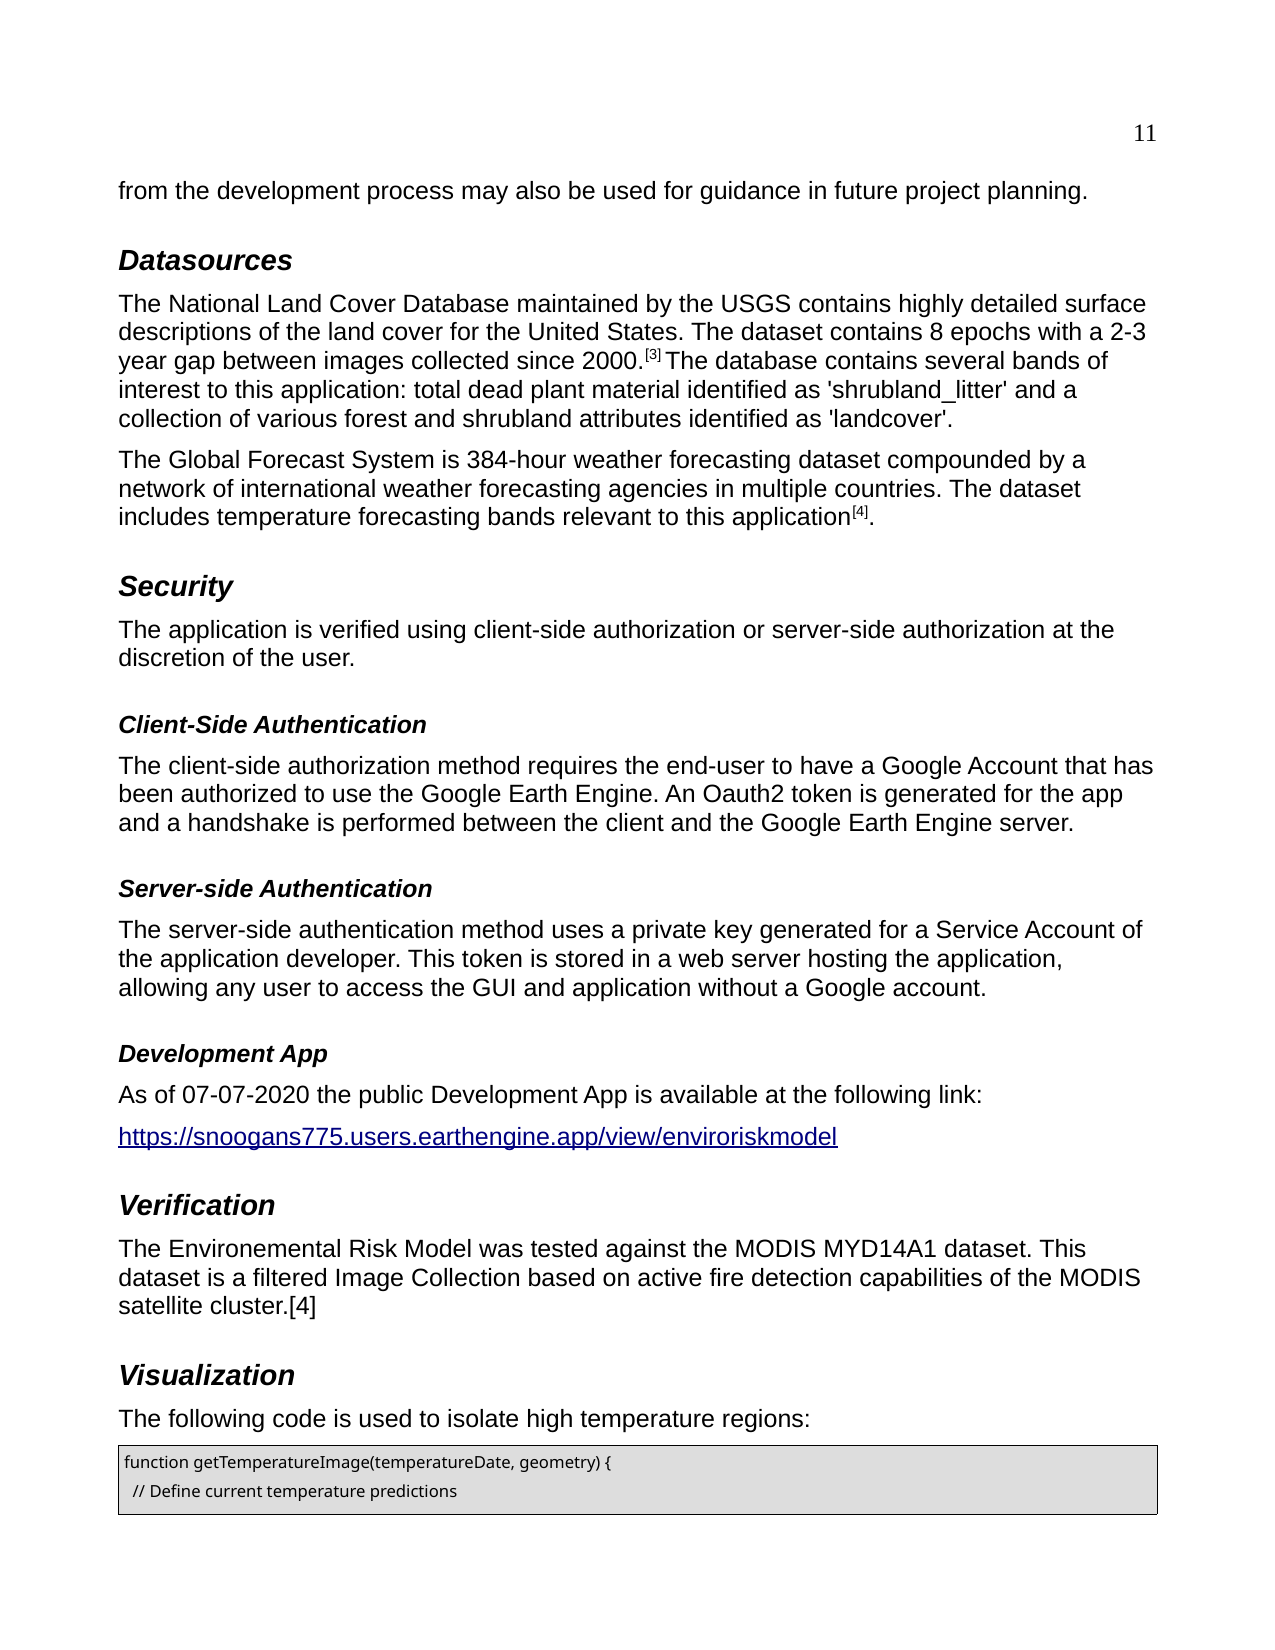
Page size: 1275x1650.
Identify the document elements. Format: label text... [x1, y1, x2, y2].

text from the development process may also be used for guidance in future project planning. [118, 176, 1157, 205]
text As of 07-07-2020 the public Development App is available at the following link: [118, 1080, 1157, 1109]
subtitle Visualization [118, 1358, 1157, 1391]
subtitle Client-Side Authentication [118, 710, 1157, 738]
text https://snoogans775.users.earthengine.app/view/enviroriskmodel [118, 1122, 1157, 1150]
text The National Land Cover Database maintained by the USGS contains highly detailed surface descriptions of the land cover for the United States. The dataset contains 8 epochs with a 2-3 year gap between images collected since 2000.[3] The database contains several bands of interest to this application: total dead plant material identified as 'shrubland_litter' and a collection of various forest and shrubland attributes identified as 'landcover'. [118, 289, 1157, 432]
text The client-side authorization method requires the end-user to have a Google Account that has been authorized to use the Google Earth Engine. An Oauth2 token is generated for the app and a handshake is performed between the client and the Google Earth Engine server. [118, 751, 1157, 837]
text The following code is used to isolate high temperature regions: [118, 1404, 1157, 1432]
subtitle Verification [118, 1188, 1157, 1221]
subtitle Datasources [118, 243, 1157, 276]
subtitle Development App [118, 1039, 1157, 1068]
text The application is verified using client-side authorization or server-side authorization at the discretion of the user. [118, 615, 1157, 672]
text The Environemental Risk Model was tested against the MODIS MYD14A1 dataset. This dataset is a filtered Image Collection based on active fire detection capabilities of the MODIS satellite cluster.[4] [118, 1234, 1157, 1320]
text The server-side authentication method uses a private key generated for a Service Account of the application developer. This token is stored in a web server hosting the application, allowing any user to access the GUI and application without a Google account. [118, 916, 1157, 1002]
table_header function getTemperatureImage(temperatureDate, geometry) { // Define current temperature predictions [119, 1446, 1157, 1514]
subtitle Server-side Authentication [118, 874, 1157, 903]
subtitle Security [118, 569, 1157, 602]
text The Global Forecast System is 384-hour weather forecasting dataset compounded by a network of international weather forecasting agencies in multiple countries. The dataset includes temperature forecasting bands relevant to this application[4]. [118, 445, 1157, 531]
